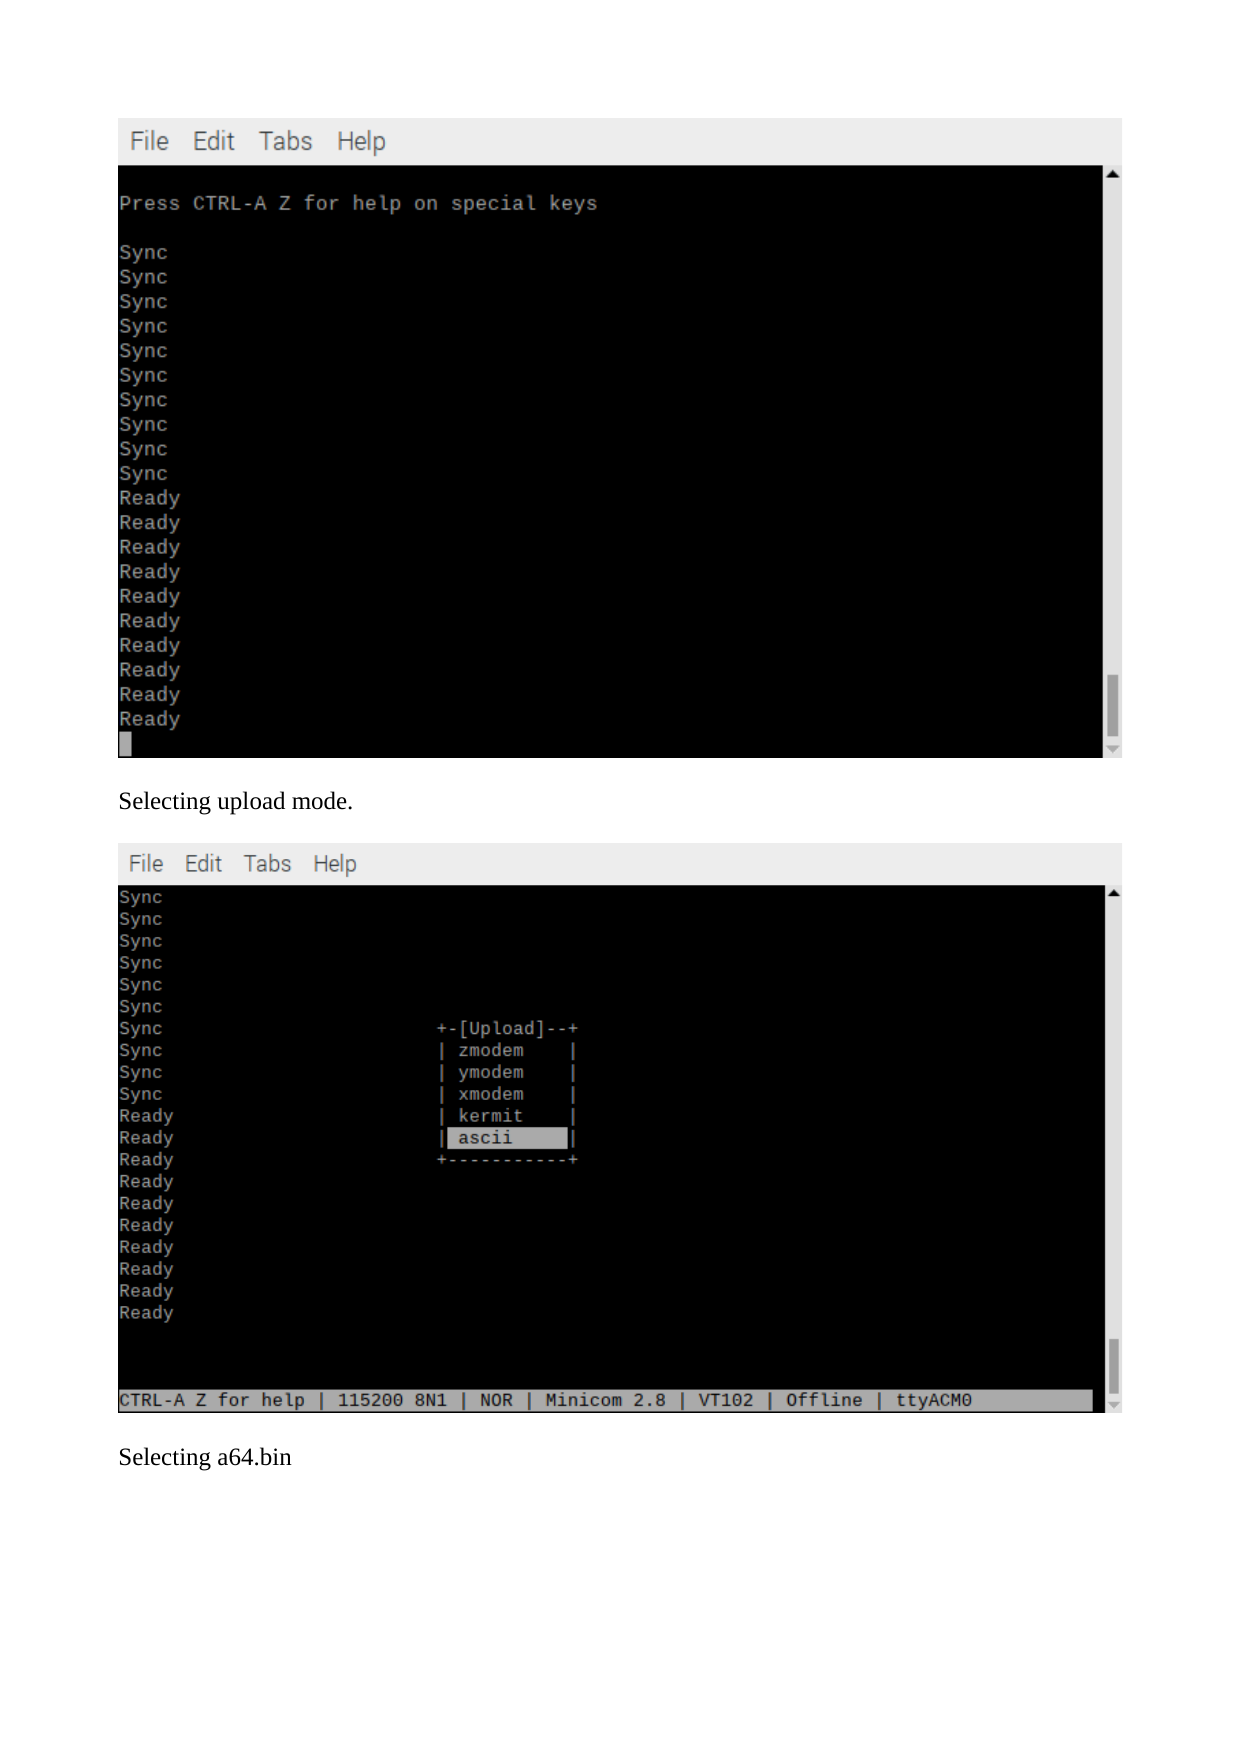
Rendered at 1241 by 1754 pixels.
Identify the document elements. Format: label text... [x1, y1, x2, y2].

picture [118, 843, 1123, 1413]
picture [118, 118, 1123, 758]
text Selecting upload mode. [118, 786, 1122, 815]
text Selecting a64.bin [118, 1442, 1122, 1471]
